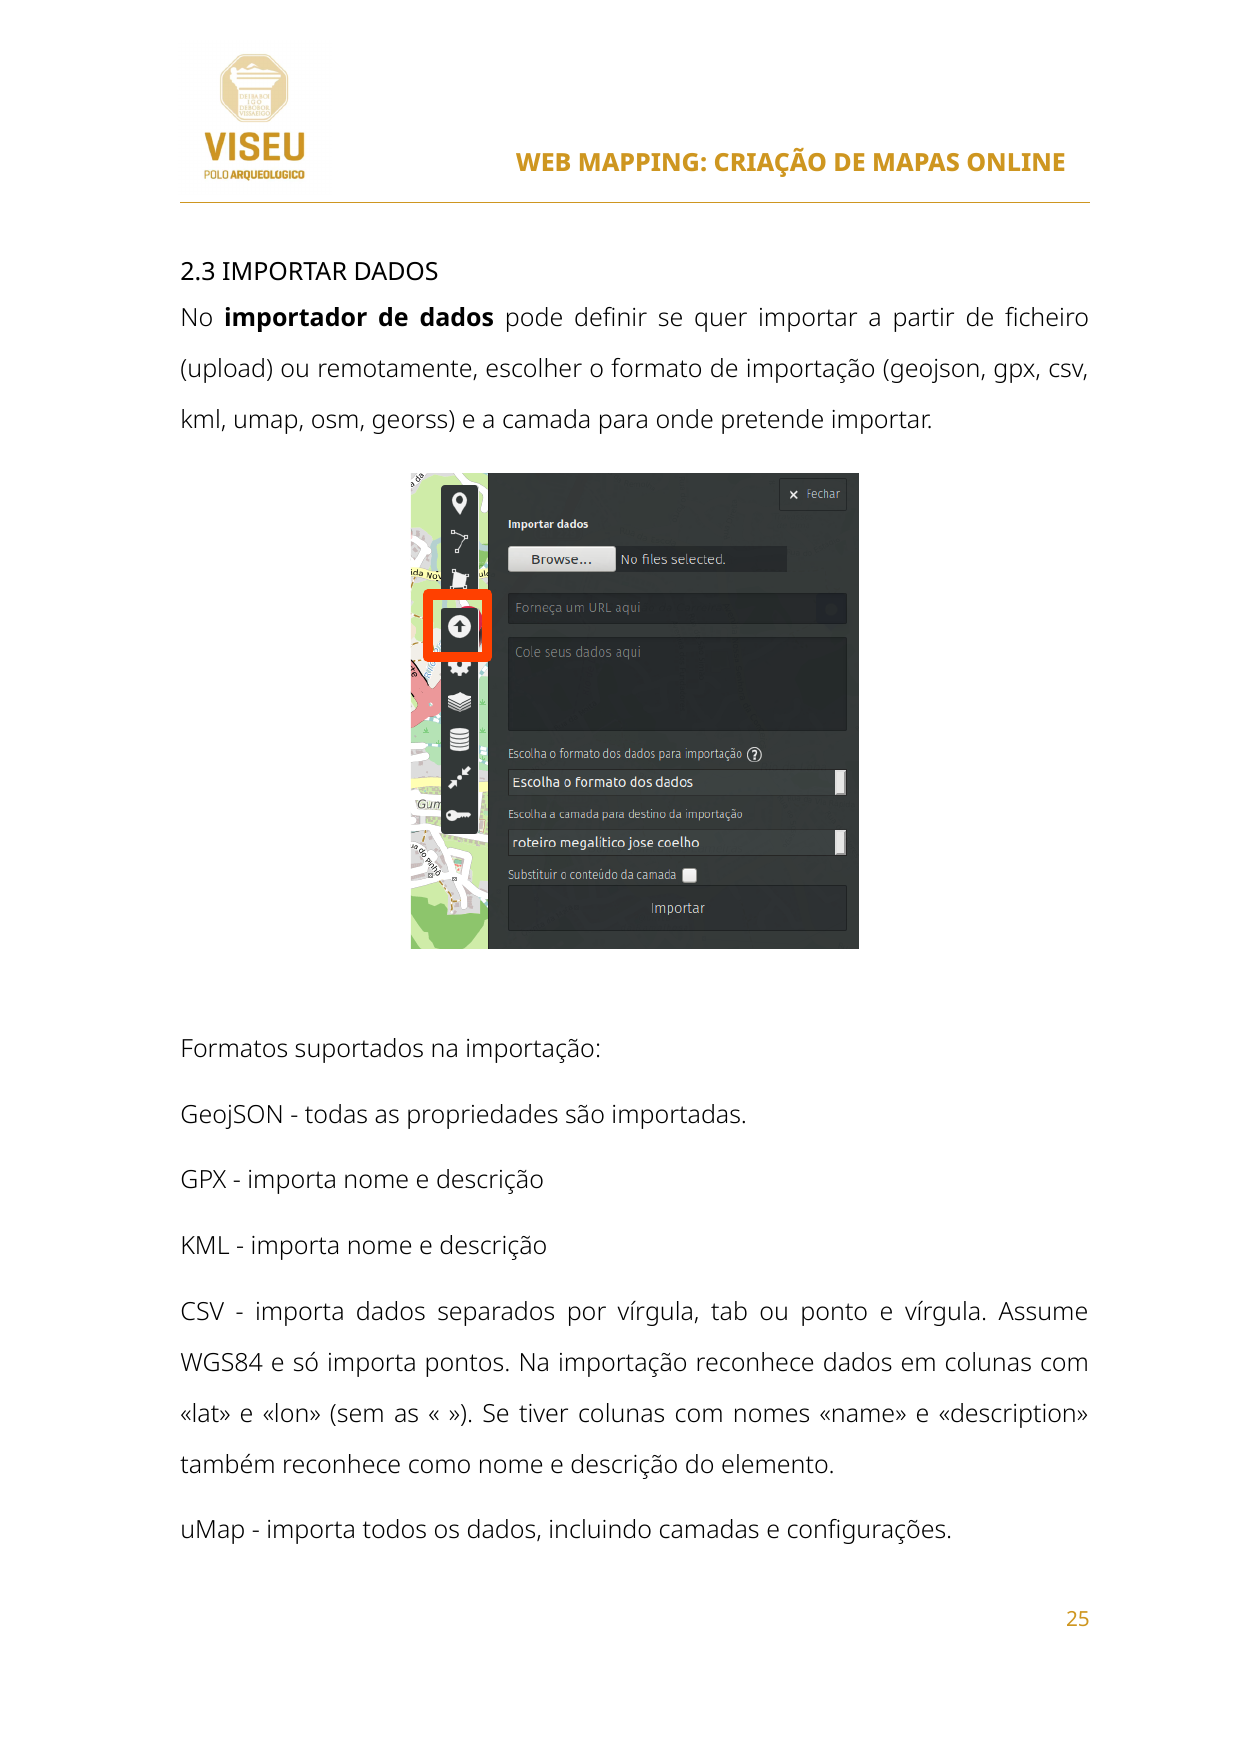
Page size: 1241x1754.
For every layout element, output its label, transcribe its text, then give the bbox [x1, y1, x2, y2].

text No importador de dados pode definir se quer importar a partir de ficheiro (upload) ou remotamente, escolher o formato de importação (geojson, gpx, csv, kml, umap, osm, georss) e a camada para onde pretende importar. [180, 300, 1090, 436]
text GeojSON - todas as propriedades são importadas. [180, 1096, 1090, 1130]
text CSV - importa dados separados por vírgula, tab ou ponto e vírgula. Assume WGS84 e só importa pontos. Na importação reconhece dados em colunas com «lat» e «lon» (sem as « »). Se tiver colunas com nomes «name» e «description» também reconhece como nome e descrição do elemento. [180, 1293, 1090, 1480]
text KML - importa nome e descrição [180, 1228, 1090, 1262]
text uMap - importa todos os dados, incluindo camadas e configurações. [180, 1512, 1090, 1546]
subtitle 2.3 Importar dados [180, 253, 1090, 287]
text GPX - importa nome e descrição [180, 1162, 1090, 1196]
picture [410, 473, 859, 949]
text Formatos suportados na importação: [180, 1031, 1090, 1065]
